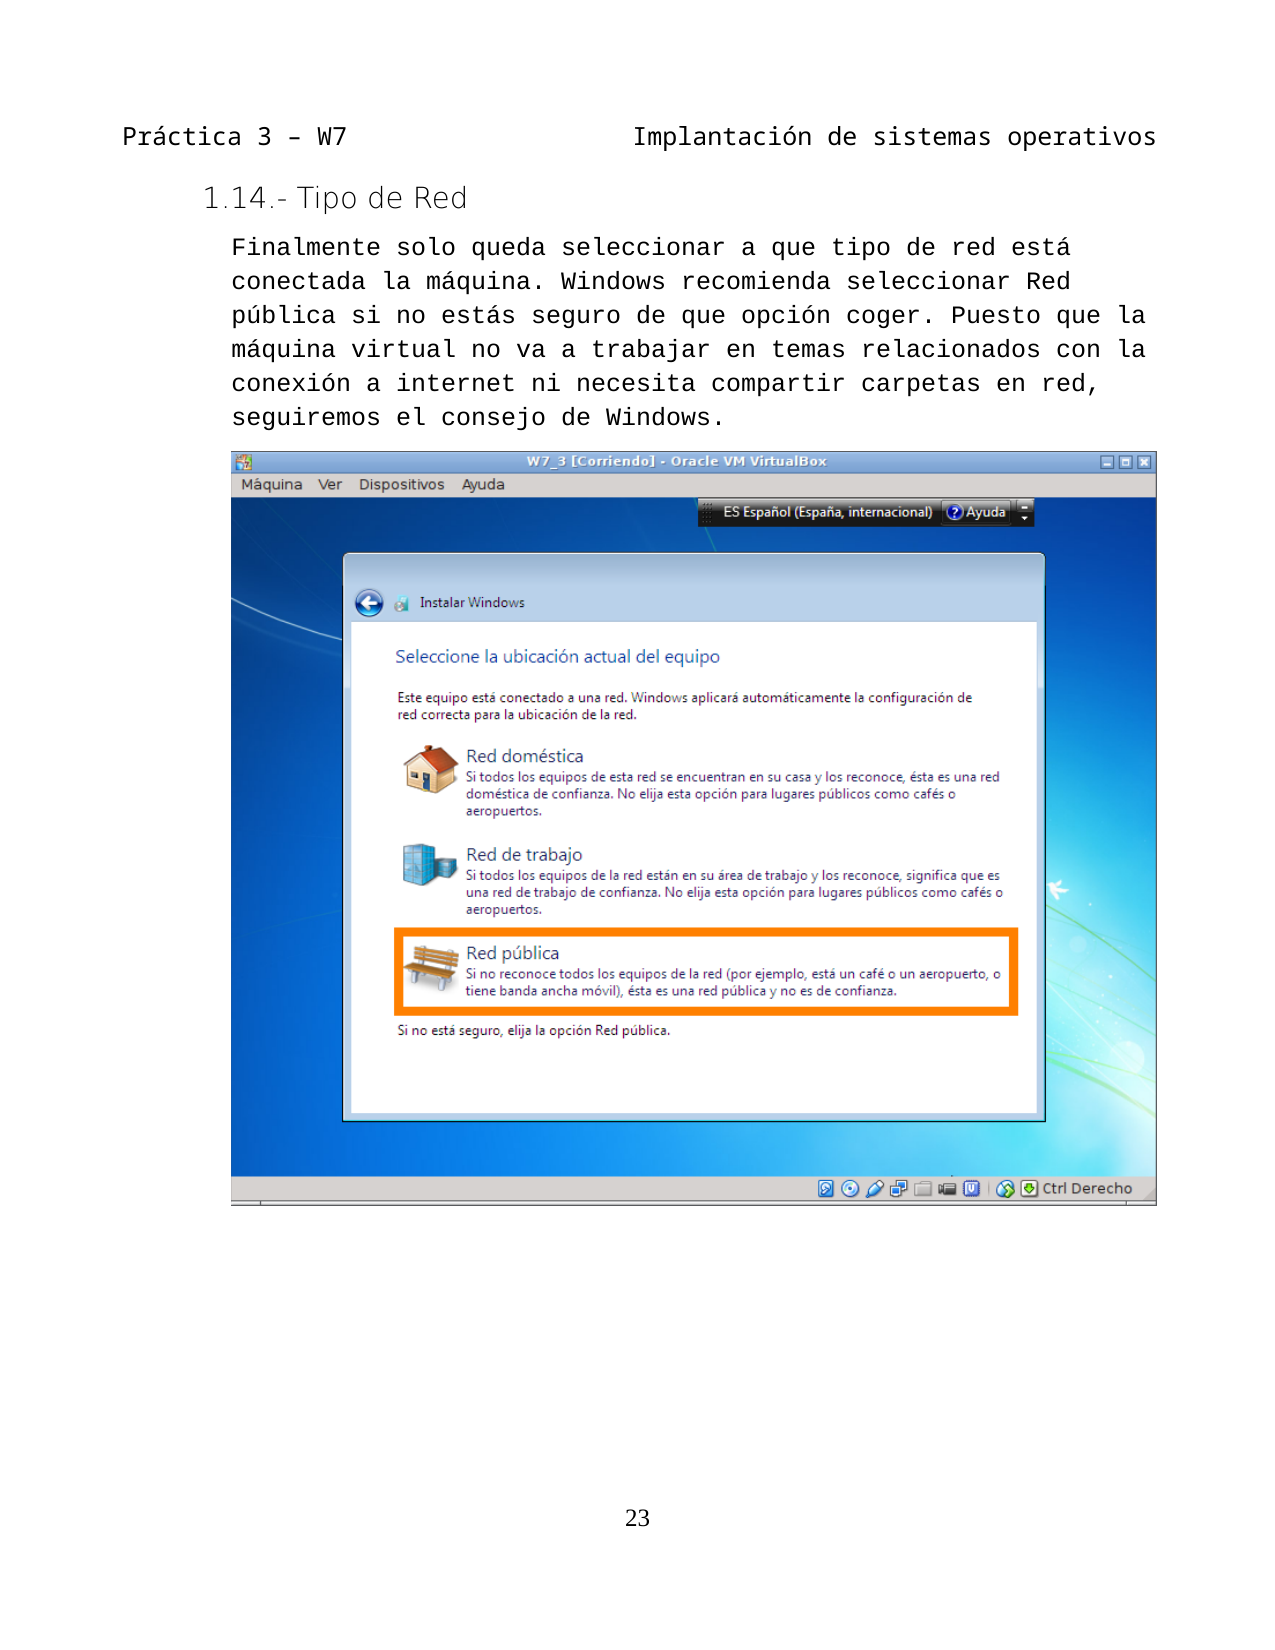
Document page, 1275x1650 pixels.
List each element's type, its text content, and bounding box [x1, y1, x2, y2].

picture [231, 451, 1157, 1206]
list Tipo de Red [193, 182, 1157, 216]
text Finalmente solo queda seleccionar a que tipo de red está conectada la máquina. Windows recomienda seleccionar Red pública si no estás seguro de que opción coger. Puesto que la máquina virtual no va a trabajar en temas relacionados con la conexión a internet ni necesita compartir carpetas en red, seguiremos el consejo de Windows. [231, 235, 1157, 433]
